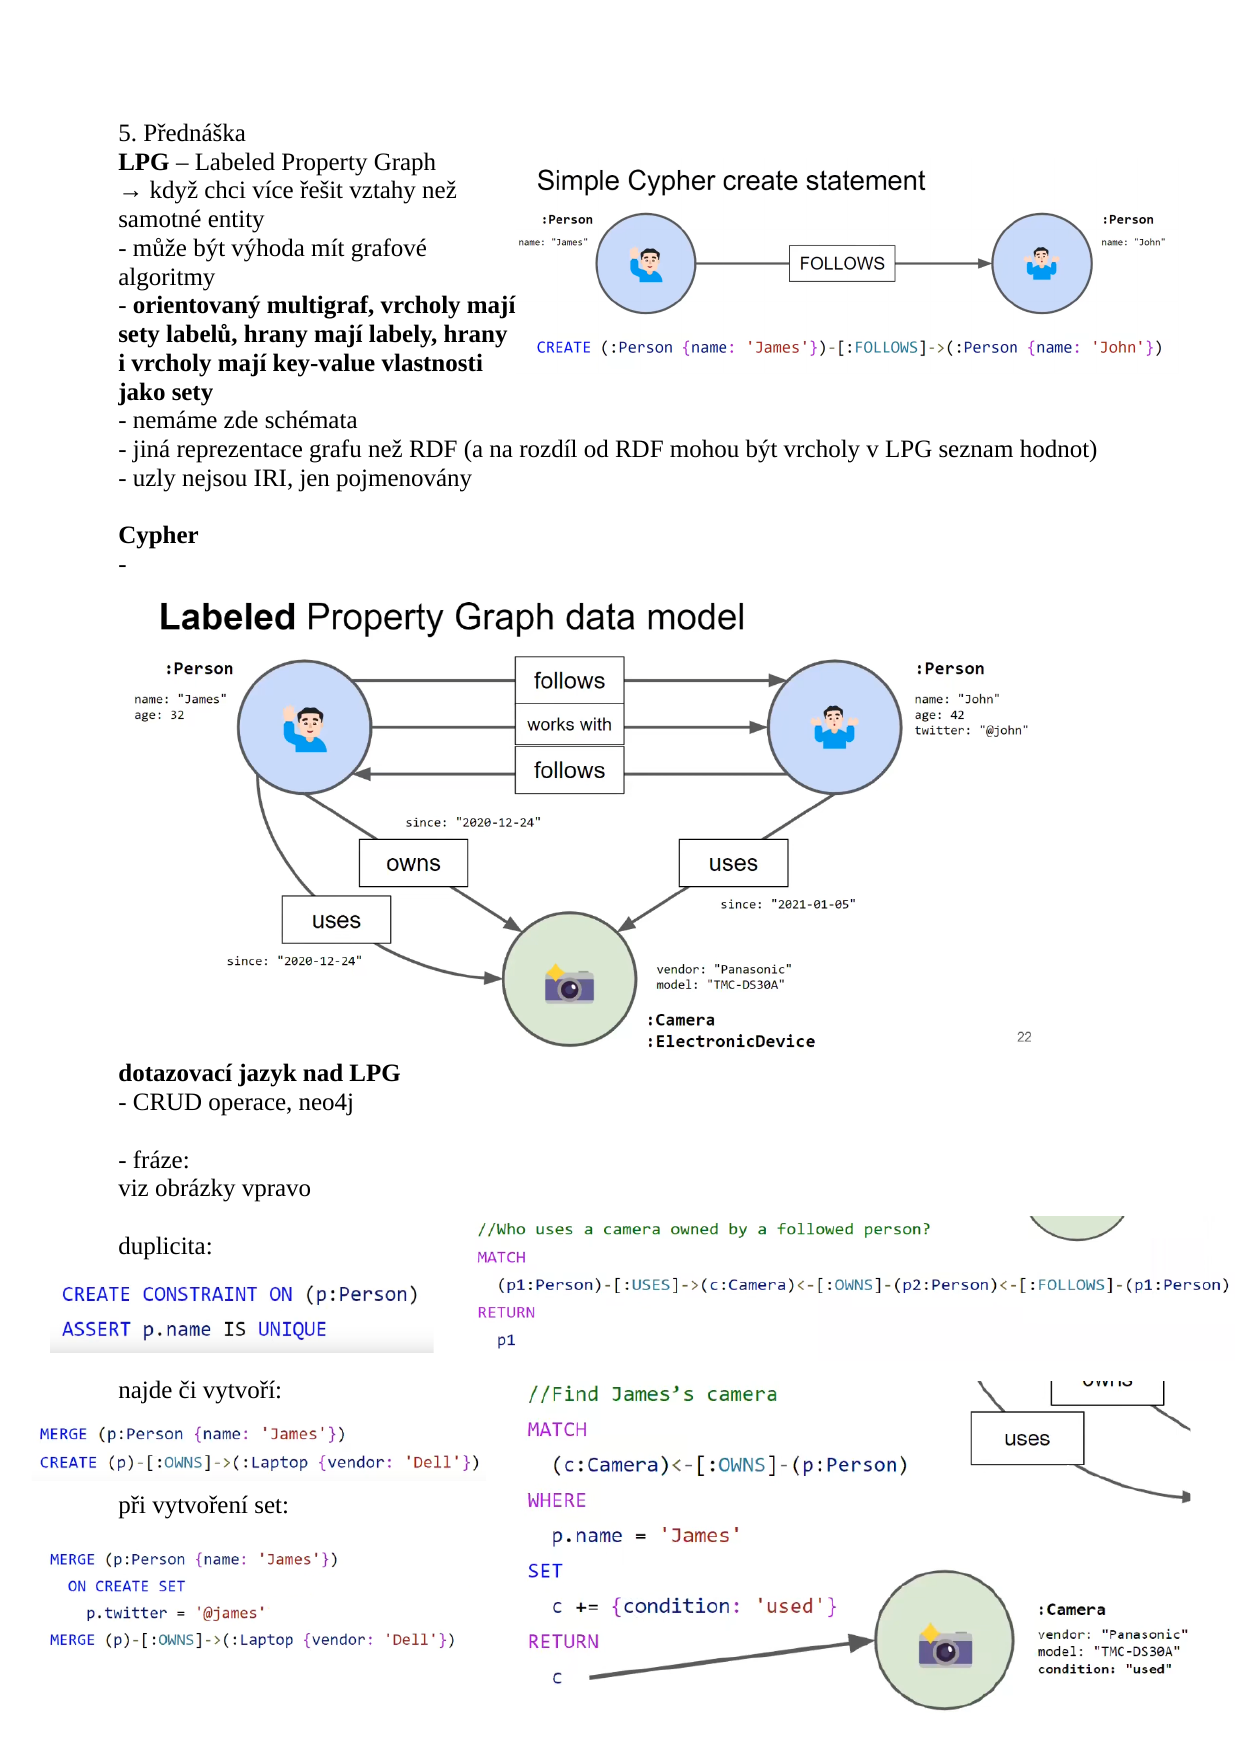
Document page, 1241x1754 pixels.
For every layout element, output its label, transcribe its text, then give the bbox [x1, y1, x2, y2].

text 5. Přednáška [118, 118, 1122, 147]
text LPG – Labeled Property Graph [118, 147, 1122, 176]
text - dotazovací jazyk nad LPG [118, 549, 1122, 1087]
text - fráze: viz obrázky vpravo [118, 1145, 1122, 1202]
picture [21, 1533, 478, 1667]
picture [516, 158, 1179, 374]
picture [470, 1216, 1235, 1361]
text při vytvoření set: [118, 1490, 520, 1518]
text - jiná reprezentace grafu než RDF (a na rozdíl od RDF mohou být vrcholy v LPG seznam hodnot) - uzly nejsou IRI, jen pojmenovány [118, 434, 1122, 492]
picture [50, 1278, 434, 1353]
picture [31, 1407, 487, 1481]
text Cypher [118, 521, 1122, 549]
picture [520, 1381, 1191, 1718]
text duplicita: [118, 1231, 470, 1260]
text - CRUD operace, neo4j [118, 1087, 1122, 1116]
picture [130, 559, 1039, 1059]
text najde či vytvoří: [118, 1375, 1122, 1403]
text → když chci více řešit vztahy než samotné entity - může být výhoda mít grafové algoritmy - orientovaný multigraf, vrcholy mají sety labelů, hrany mají labely, hrany i vrcholy mají key-value vlastnosti jako sety - nemáme zde schémata [118, 176, 1122, 434]
